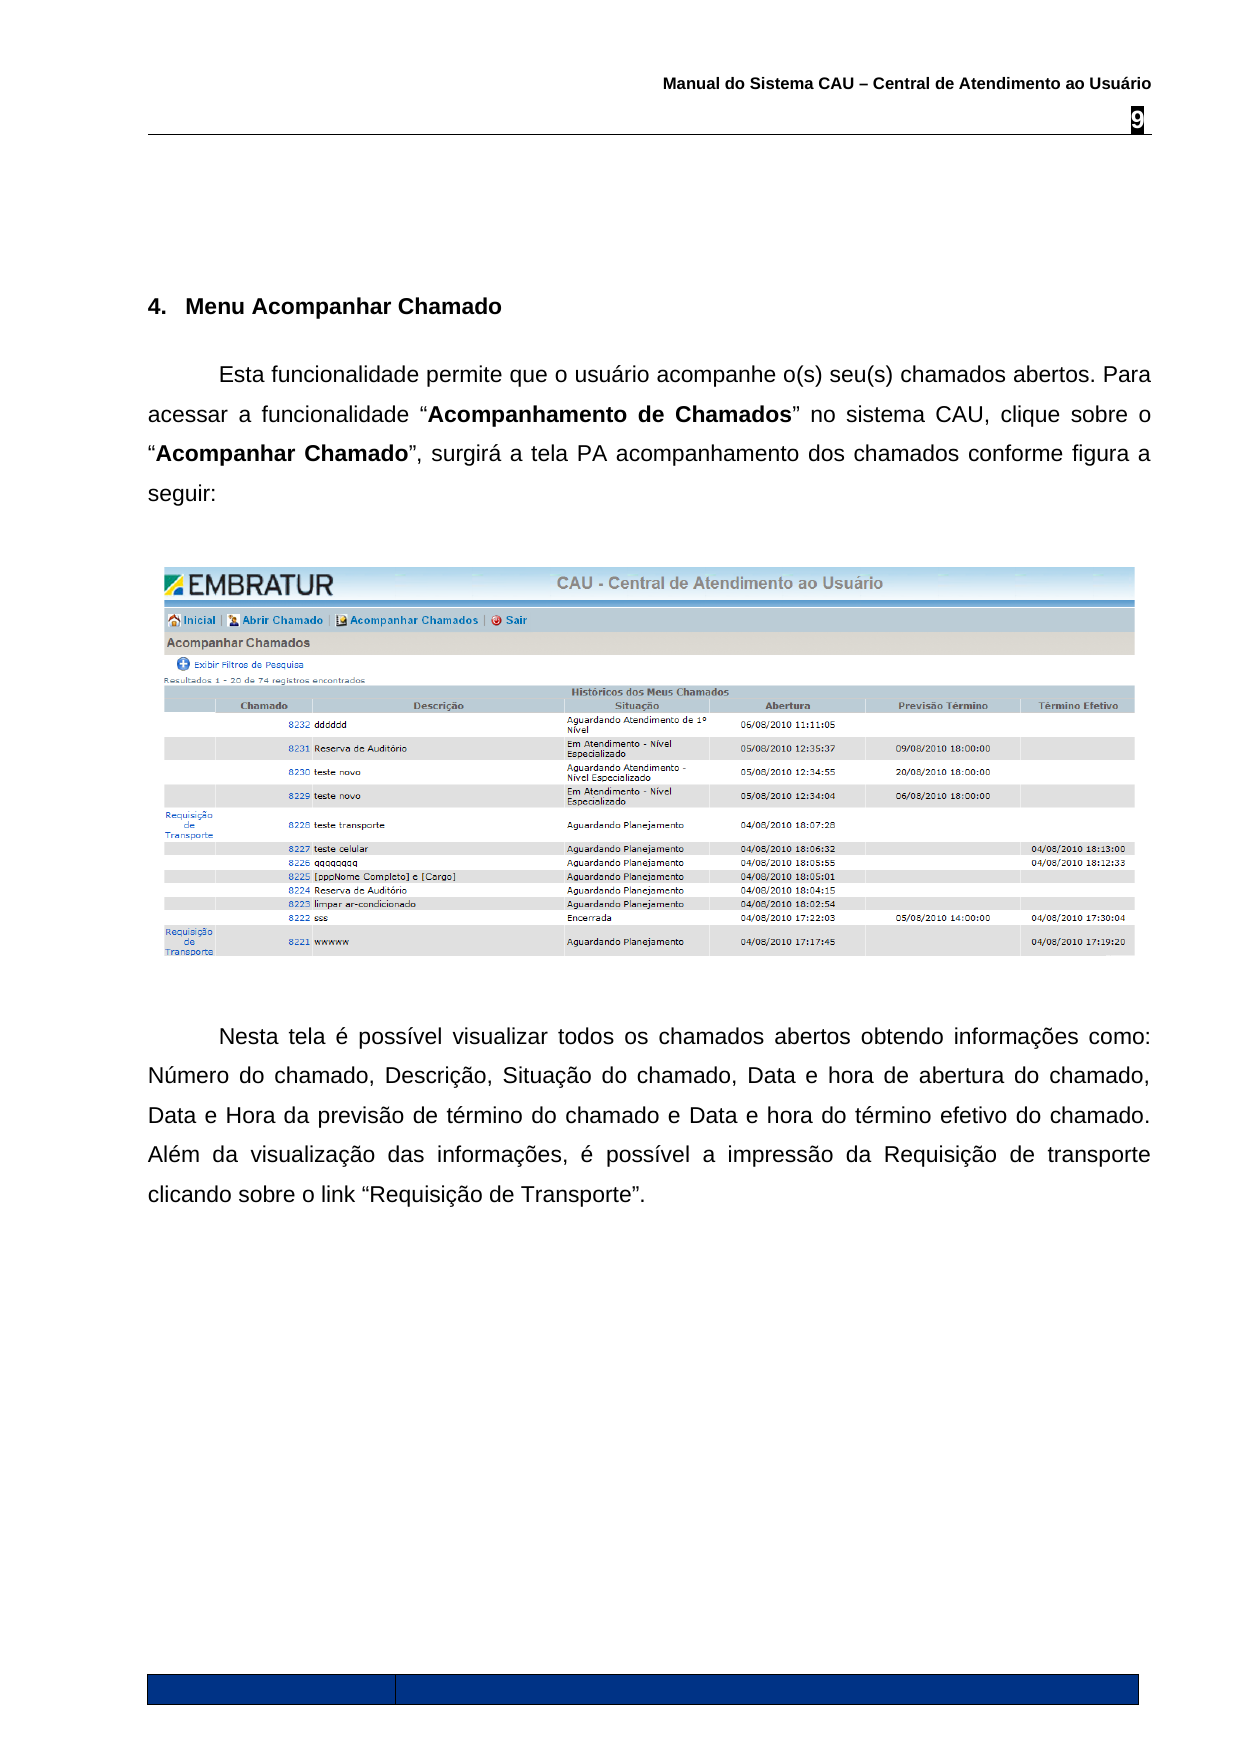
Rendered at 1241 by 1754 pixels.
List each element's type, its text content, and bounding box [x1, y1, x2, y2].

subtitle Menu Acompanhar Chamado [148, 293, 1152, 319]
text Nesta tela é possível visualizar todos os chamados abertos obtendo informações como: Número do chamado, Descrição, Situação do chamado, Data e hora de abertura do chamado, Data e Hora da previsão de término do chamado e Data e hora do término efetivo do chamado. Além da visualização das informações, é possível a impressão da Requisição de transporte clicando sobre o link “Requisição de Transporte”. [148, 1023, 1152, 1207]
picture [164, 567, 1135, 956]
text Esta funcionalidade permite que o usuário acompanhe o(s) seu(s) chamados abertos. Para acessar a funcionalidade “Acompanhamento de Chamados” no sistema CAU, clique sobre o “Acompanhar Chamado”, surgirá a tela PA acompanhamento dos chamados conforme figura a seguir: [148, 361, 1152, 506]
